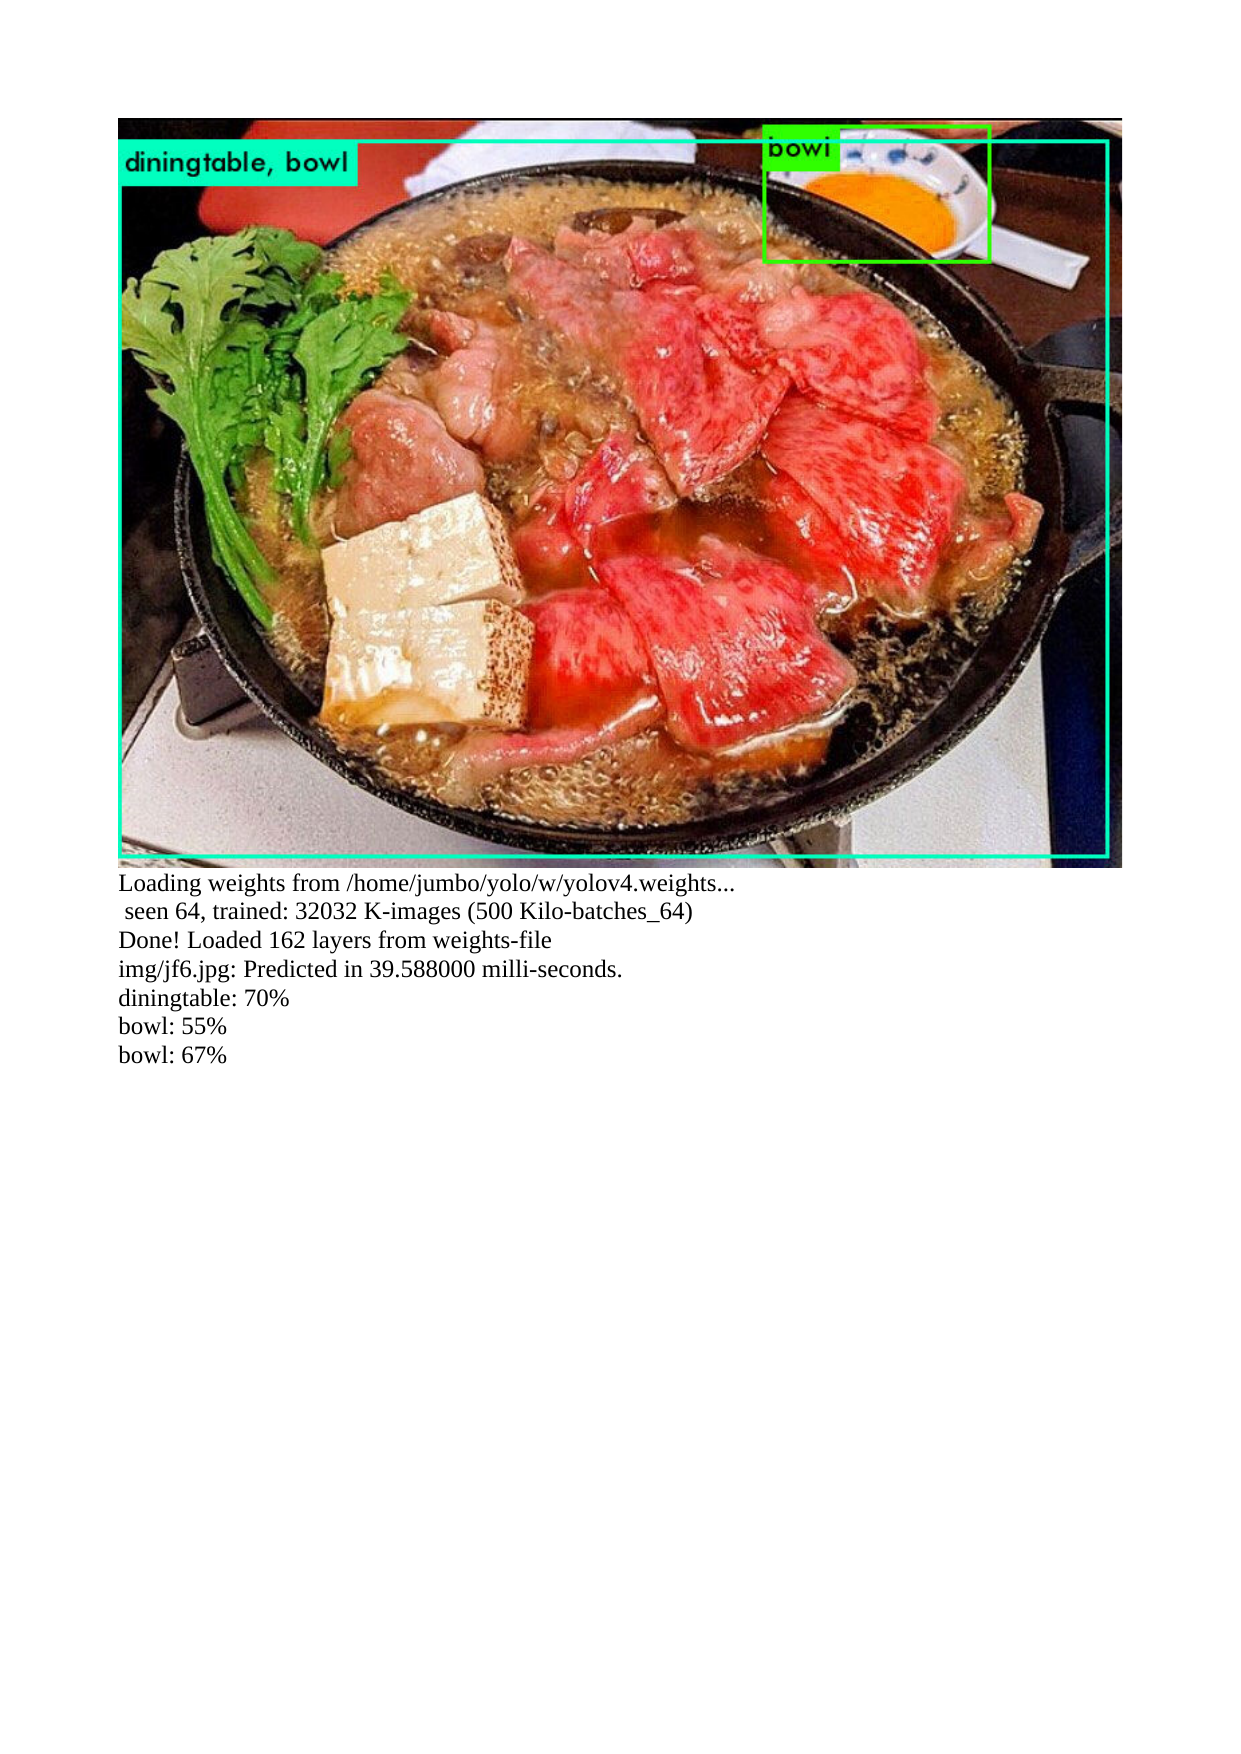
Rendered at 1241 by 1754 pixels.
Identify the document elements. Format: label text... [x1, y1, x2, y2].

picture [118, 118, 1123, 868]
text Loading weights from /home/jumbo/yolo/w/yolov4.weights... [118, 868, 1122, 896]
text bowl: 55% [118, 1011, 1122, 1040]
text bowl: 67% [118, 1040, 1122, 1069]
text Done! Loaded 162 layers from weights-file [118, 925, 1122, 954]
text seen 64, trained: 32032 K-images (500 Kilo-batches_64) [118, 896, 1122, 925]
text diningtable: 70% [118, 983, 1122, 1011]
text img/jf6.jpg: Predicted in 39.588000 milli-seconds. [118, 954, 1122, 983]
